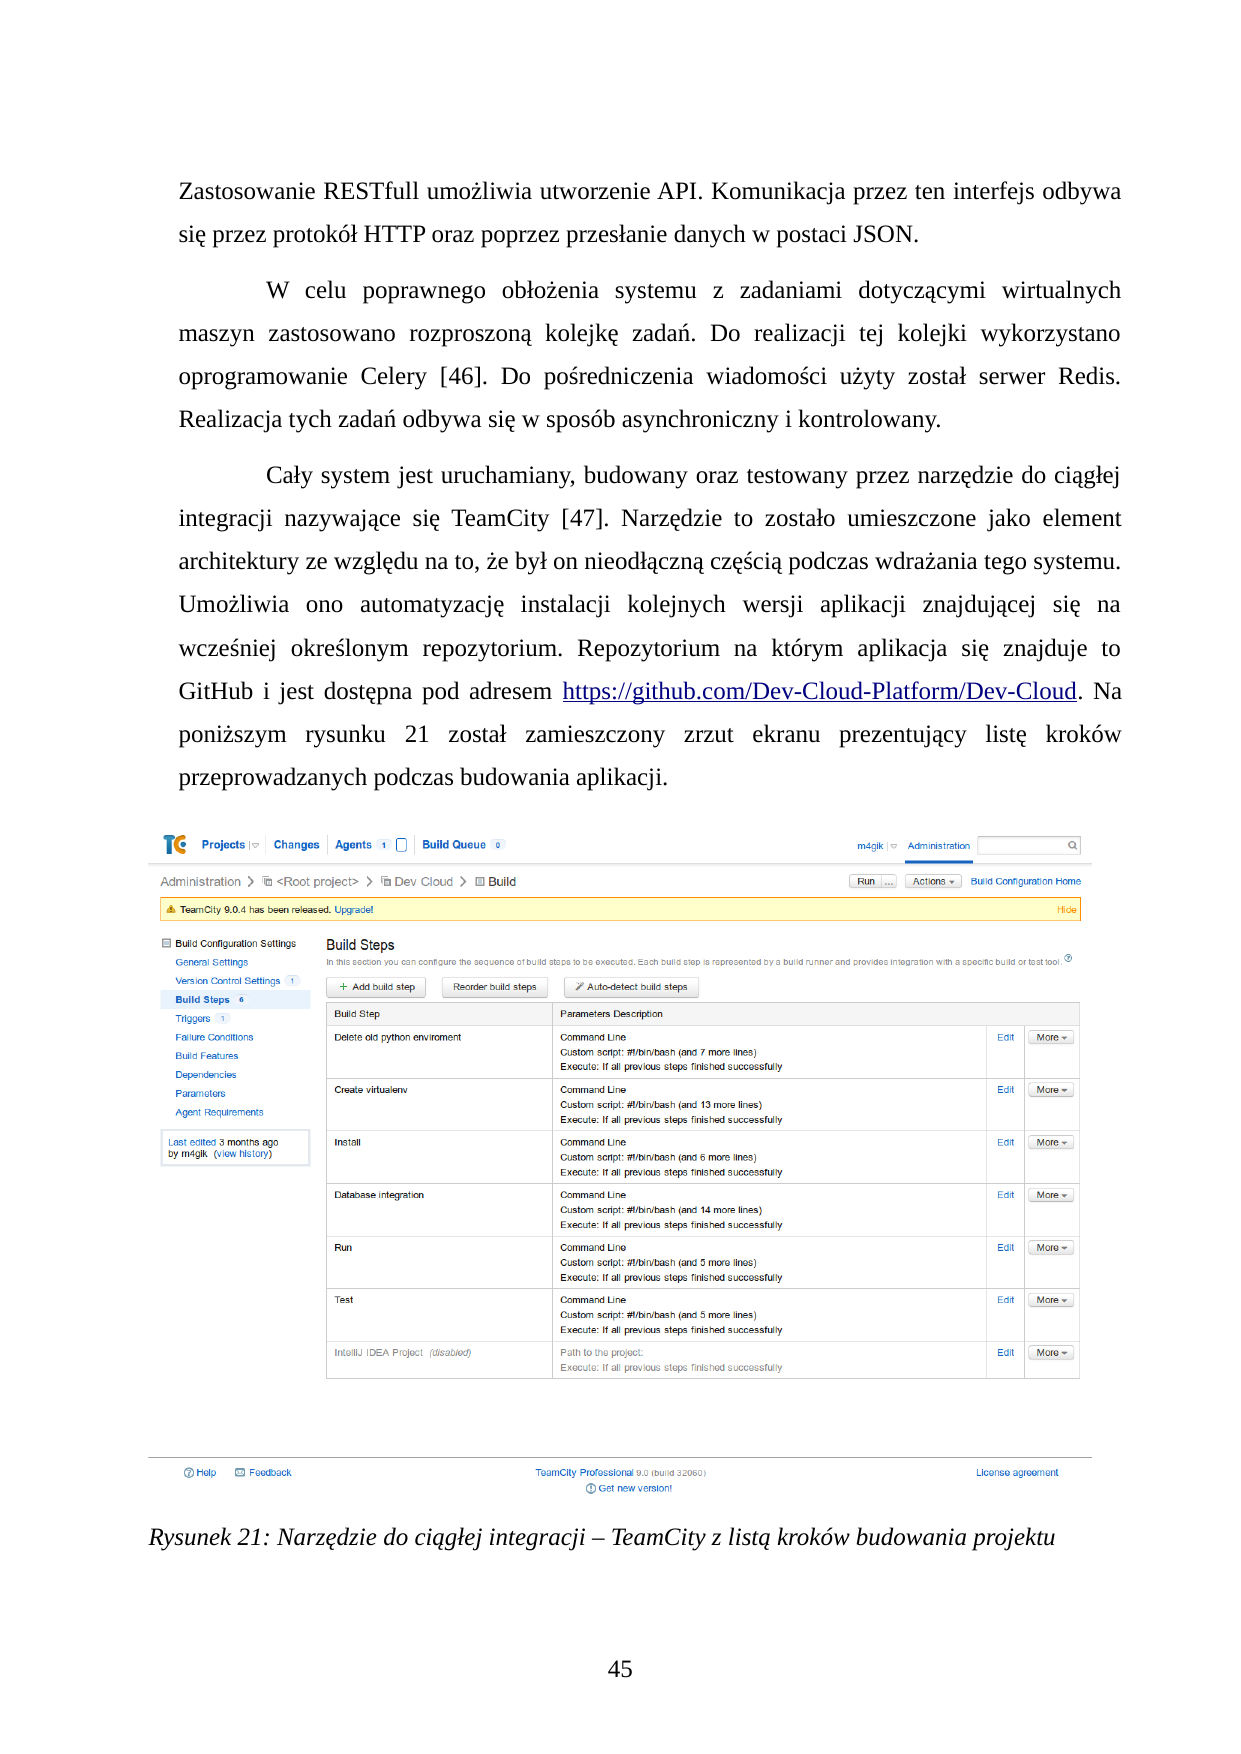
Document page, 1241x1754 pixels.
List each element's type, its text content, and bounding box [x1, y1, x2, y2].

text Cały system jest uruchamiany, budowany oraz testowany przez narzędzie do ciągłej integracji nazywające się TeamCity [47]. Narzędzie to zostało umieszczone jako element architektury ze względu na to, że był on nieodłączną częścią podczas wdrażania tego systemu. Umożliwia ono automatyzację instalacji kolejnych wersji aplikacji znajdującej się na wcześniej określonym repozytorium. Repozytorium na którym aplikacja się znajduje to GitHub i jest dostępna pod adresem https://github.com/Dev-Cloud-Platform/Dev-Cloud. Na poniższym rysunku 21 został zamieszczony zrzut ekranu prezentujący listę kroków przeprowadzanych podczas budowania aplikacji. [178, 460, 1122, 791]
text Zastosowanie RESTfull umożliwia utworzenie API. Komunikacja przez ten interfejs odbywa się przez protokół HTTP oraz poprzez przesłanie danych w postaci JSON. [178, 176, 1122, 248]
text Rysunek 21: Narzędzie do ciągłej integracji – TeamCity z listą kroków budowania projektu [148, 1522, 1092, 1551]
text W celu poprawnego obłożenia systemu z zadaniami dotyczącymi wirtualnych maszyn zastosowano rozproszoną kolejkę zadań. Do realizacji tej kolejki wykorzystano oprogramowanie Celery [46]. Do pośredniczenia wiadomości użyty został serwer Redis. Realizacja tych zadań odbywa się w sposób asynchroniczny i kontrolowany. [178, 275, 1122, 433]
picture [148, 830, 1092, 1522]
